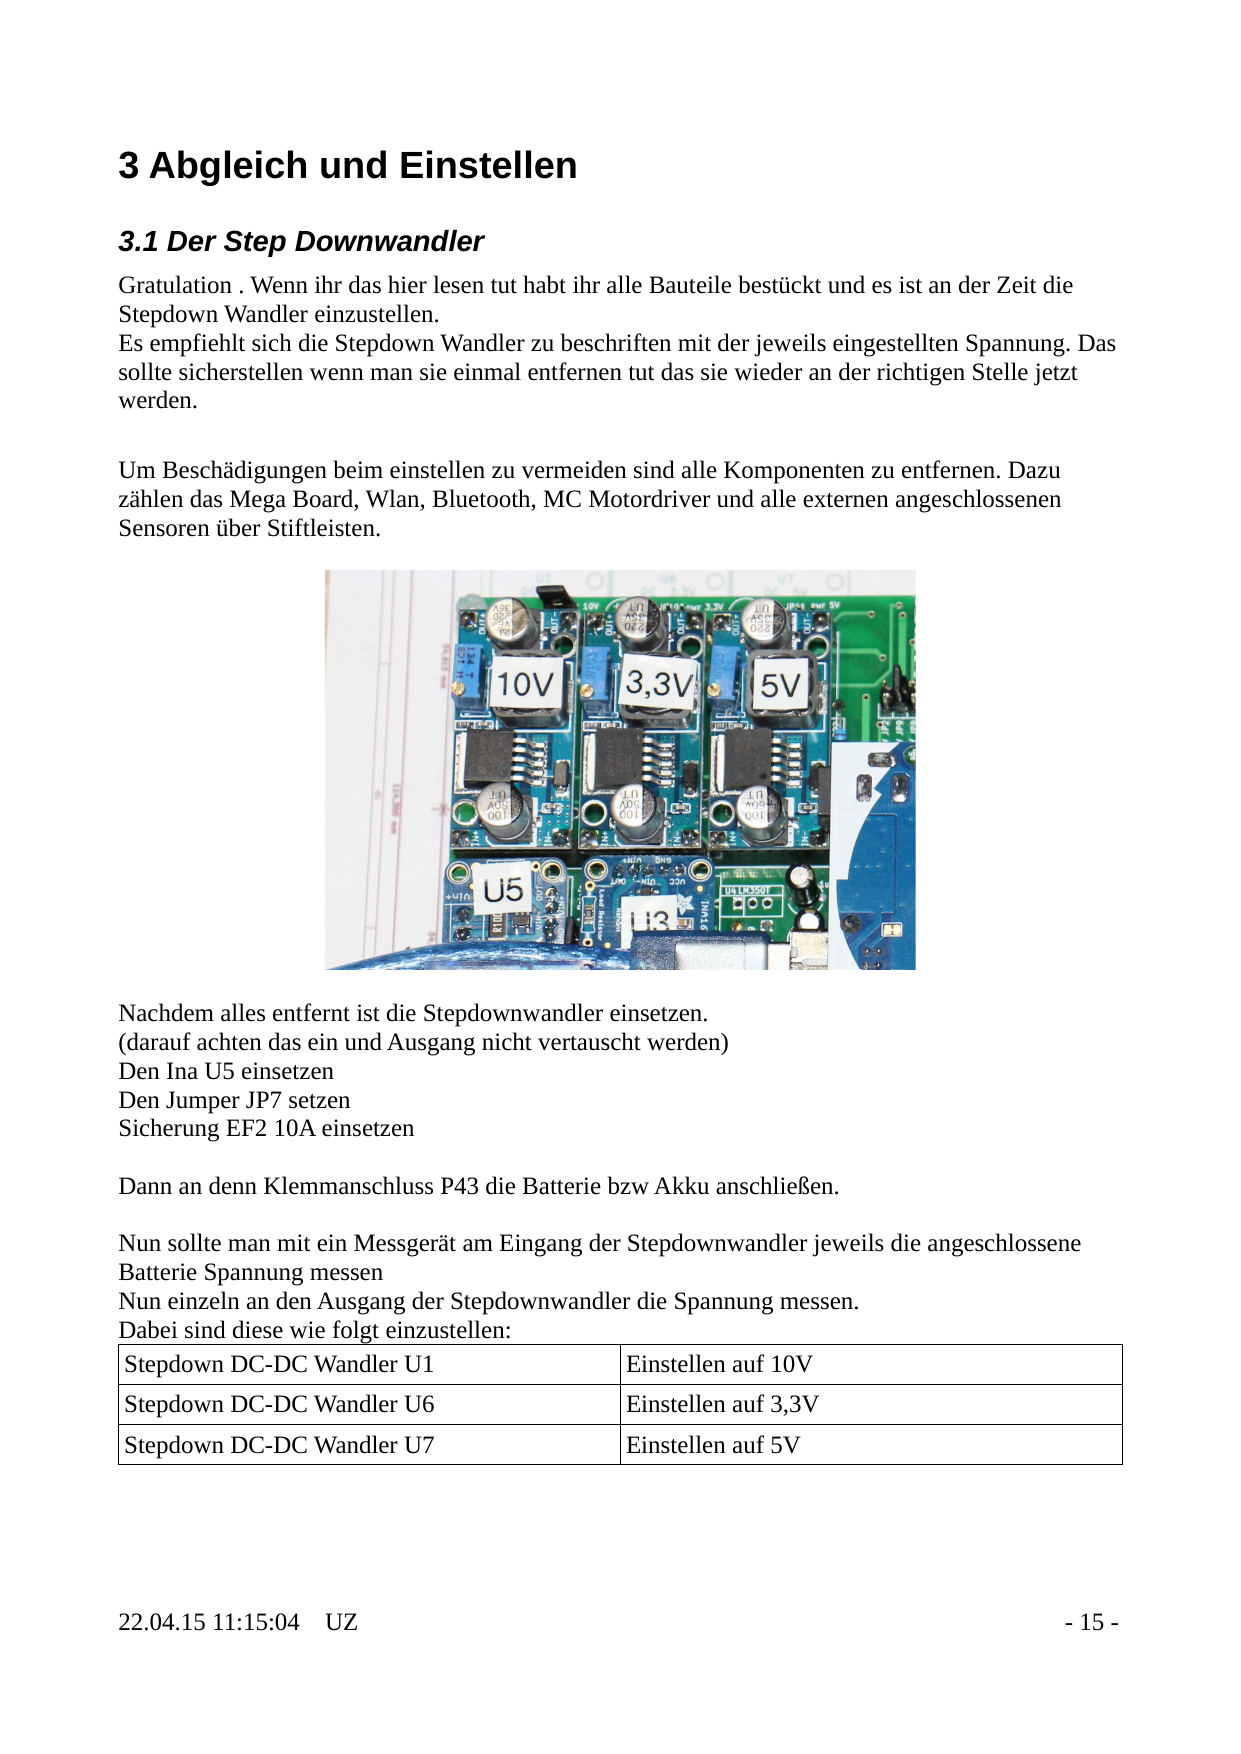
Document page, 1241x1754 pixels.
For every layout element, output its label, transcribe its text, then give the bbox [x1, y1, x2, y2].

text Den Ina U5 einsetzen [118, 1056, 1122, 1085]
table_cell Stepdown DC-DC Wandler U6 [119, 1385, 620, 1424]
table_cell Einstellen auf 5V [621, 1425, 1122, 1464]
text Nun sollte man mit ein Messgerät am Eingang der Stepdownwandler jeweils die angeschlossene Batterie Spannung messen [118, 1228, 1122, 1286]
text Sicherung EF2 10A einsetzen [118, 1113, 1122, 1142]
picture [324, 570, 916, 970]
text Den Jumper JP7 setzen [118, 1085, 1122, 1113]
table_cell Stepdown DC-DC Wandler U7 [119, 1425, 620, 1464]
text Gratulation . Wenn ihr das hier lesen tut habt ihr alle Bauteile bestückt und es ist an der Zeit die Stepdown Wandler einzustellen. [118, 270, 1122, 328]
text Dann an denn Klemmanschluss P43 die Batterie bzw Akku anschließen. [118, 1171, 1122, 1200]
text Nun einzeln an den Ausgang der Stepdownwandler die Spannung messen. [118, 1286, 1122, 1315]
text Es empfiehlt sich die Stepdown Wandler zu beschriften mit der jeweils eingestellten Spannung. Das sollte sicherstellen wenn man sie einmal entfernen tut das sie wieder an der richtigen Stelle jetzt werden. [118, 328, 1122, 414]
text Dabei sind diese wie folgt einzustellen: [118, 1315, 1122, 1343]
table_header Einstellen auf 10V [621, 1345, 1122, 1384]
subtitle 3.1 Der Step Downwandler [118, 224, 1122, 258]
text Um Beschädigungen beim einstellen zu vermeiden sind alle Komponenten zu entfernen. Dazu zählen das Mega Board, Wlan, Bluetooth, MC Motordriver und alle externen angeschlossenen Sensoren über Stiftleisten. [118, 455, 1122, 542]
subtitle 3 Abgleich und Einstellen [118, 143, 1122, 187]
table_cell Einstellen auf 3,3V [621, 1385, 1122, 1424]
text Nachdem alles entfernt ist die Stepdownwandler einsetzen. [118, 998, 1122, 1027]
text (darauf achten das ein und Ausgang nicht vertauscht werden) [118, 1027, 1122, 1056]
table_header Stepdown DC-DC Wandler U1 [119, 1345, 620, 1384]
